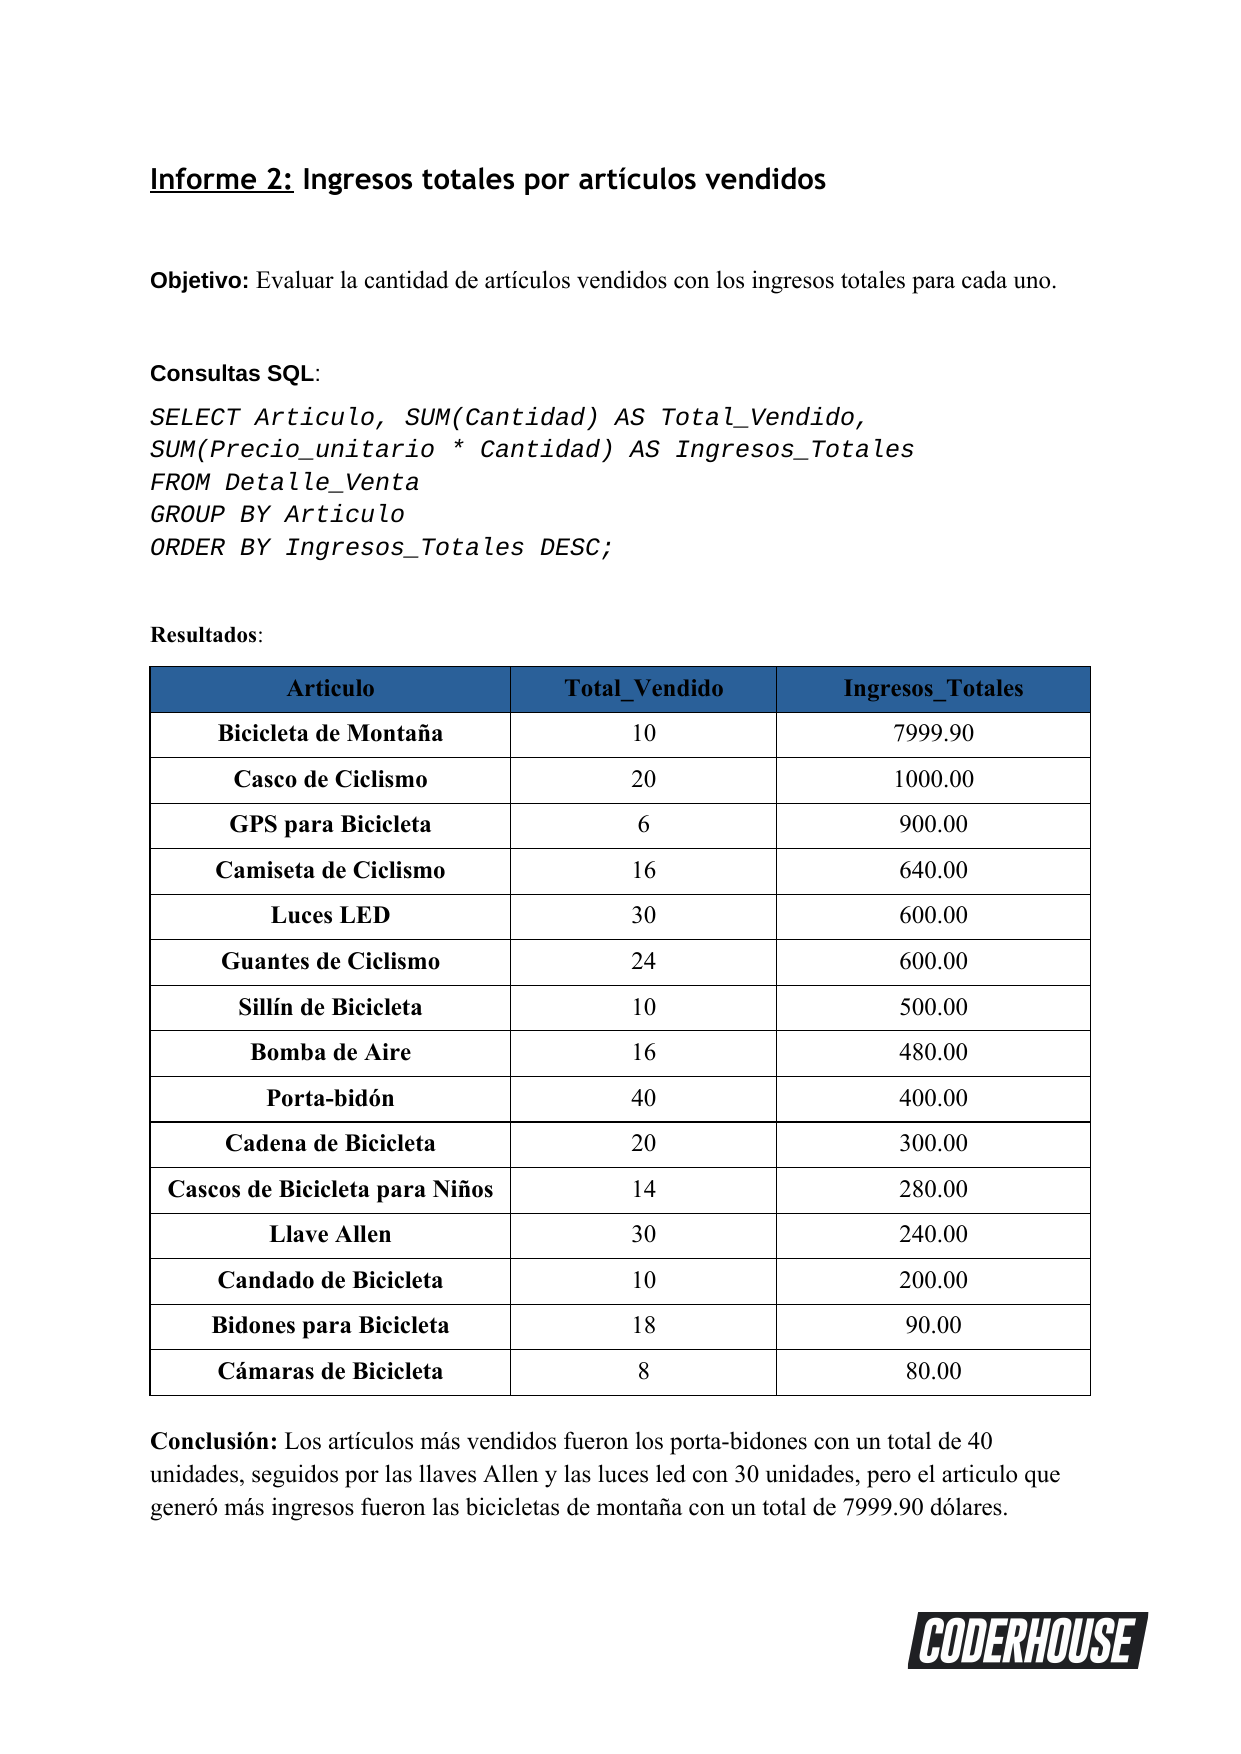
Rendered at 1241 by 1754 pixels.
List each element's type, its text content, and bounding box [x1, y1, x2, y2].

table_cell 30 [511, 895, 776, 939]
table_cell 480.00 [777, 1031, 1090, 1076]
text Resultados: [150, 621, 1090, 648]
table_cell 18 [511, 1305, 776, 1349]
table_cell 280.00 [777, 1168, 1090, 1212]
table_cell Cadena de Bicicleta [151, 1123, 510, 1167]
table_cell 10 [511, 713, 776, 757]
table_header Articulo [151, 667, 510, 712]
table_cell Candado de Bicicleta [151, 1259, 510, 1303]
table_cell 640.00 [777, 849, 1090, 894]
table_cell 400.00 [777, 1077, 1090, 1121]
table_cell 200.00 [777, 1259, 1090, 1303]
table_cell 10 [511, 986, 776, 1030]
table_cell Bicicleta de Montaña [151, 713, 510, 757]
table_cell Guantes de Ciclismo [151, 940, 510, 985]
text Objetivo: Evaluar la cantidad de artículos vendidos con los ingresos totales para cada uno. [150, 265, 1090, 294]
picture [907, 1612, 1149, 1669]
text SELECT Articulo, SUM(Cantidad) AS Total_Vendido, SUM(Precio_unitario * Cantidad) AS Ingresos_Totales FROM Detalle_Venta GROUP BY Articulo ORDER BY Ingresos_Totales DESC; [150, 404, 1090, 563]
table_cell Bomba de Aire [151, 1031, 510, 1076]
table_cell Cámaras de Bicicleta [151, 1350, 510, 1394]
table_cell 90.00 [777, 1305, 1090, 1349]
table_cell Cascos de Bicicleta para Niños [151, 1168, 510, 1212]
table_header Total_Vendido [511, 667, 776, 712]
text Consultas SQL: [150, 360, 1090, 386]
table_cell 24 [511, 940, 776, 985]
table_cell 16 [511, 1031, 776, 1076]
table_cell 900.00 [777, 804, 1090, 848]
table_cell 20 [511, 1123, 776, 1167]
table_cell 8 [511, 1350, 776, 1394]
table_cell Sillín de Bicicleta [151, 986, 510, 1030]
table_cell 500.00 [777, 986, 1090, 1030]
table_cell 6 [511, 804, 776, 848]
table_cell 16 [511, 849, 776, 894]
table_cell 14 [511, 1168, 776, 1212]
table_cell 600.00 [777, 940, 1090, 985]
table_cell 240.00 [777, 1214, 1090, 1258]
table_cell 10 [511, 1259, 776, 1303]
table_cell 600.00 [777, 895, 1090, 939]
table_cell Bidones para Bicicleta [151, 1305, 510, 1349]
table_cell Casco de Ciclismo [151, 758, 510, 803]
table_cell Luces LED [151, 895, 510, 939]
text Conclusión: Los artículos más vendidos fueron los porta-bidones con un total de 40 unidades, seguidos por las llaves Allen y las luces led con 30 unidades, pero el articulo que generó más ingresos fueron las bicicletas de montaña con un total de 7999.90 dólares. [150, 1426, 1090, 1521]
table_cell 20 [511, 758, 776, 803]
table_cell GPS para Bicicleta [151, 804, 510, 848]
table_cell 40 [511, 1077, 776, 1121]
table_cell Porta-bidón [151, 1077, 510, 1121]
table_cell 1000.00 [777, 758, 1090, 803]
table_cell Camiseta de Ciclismo [151, 849, 510, 894]
subtitle Informe 2: Ingresos totales por artículos vendidos [150, 162, 1090, 196]
table_cell 7999.90 [777, 713, 1090, 757]
table_cell 300.00 [777, 1123, 1090, 1167]
table_cell Llave Allen [151, 1214, 510, 1258]
table_header Ingresos_Totales [777, 667, 1090, 712]
table_cell 80.00 [777, 1350, 1090, 1394]
table_cell 30 [511, 1214, 776, 1258]
